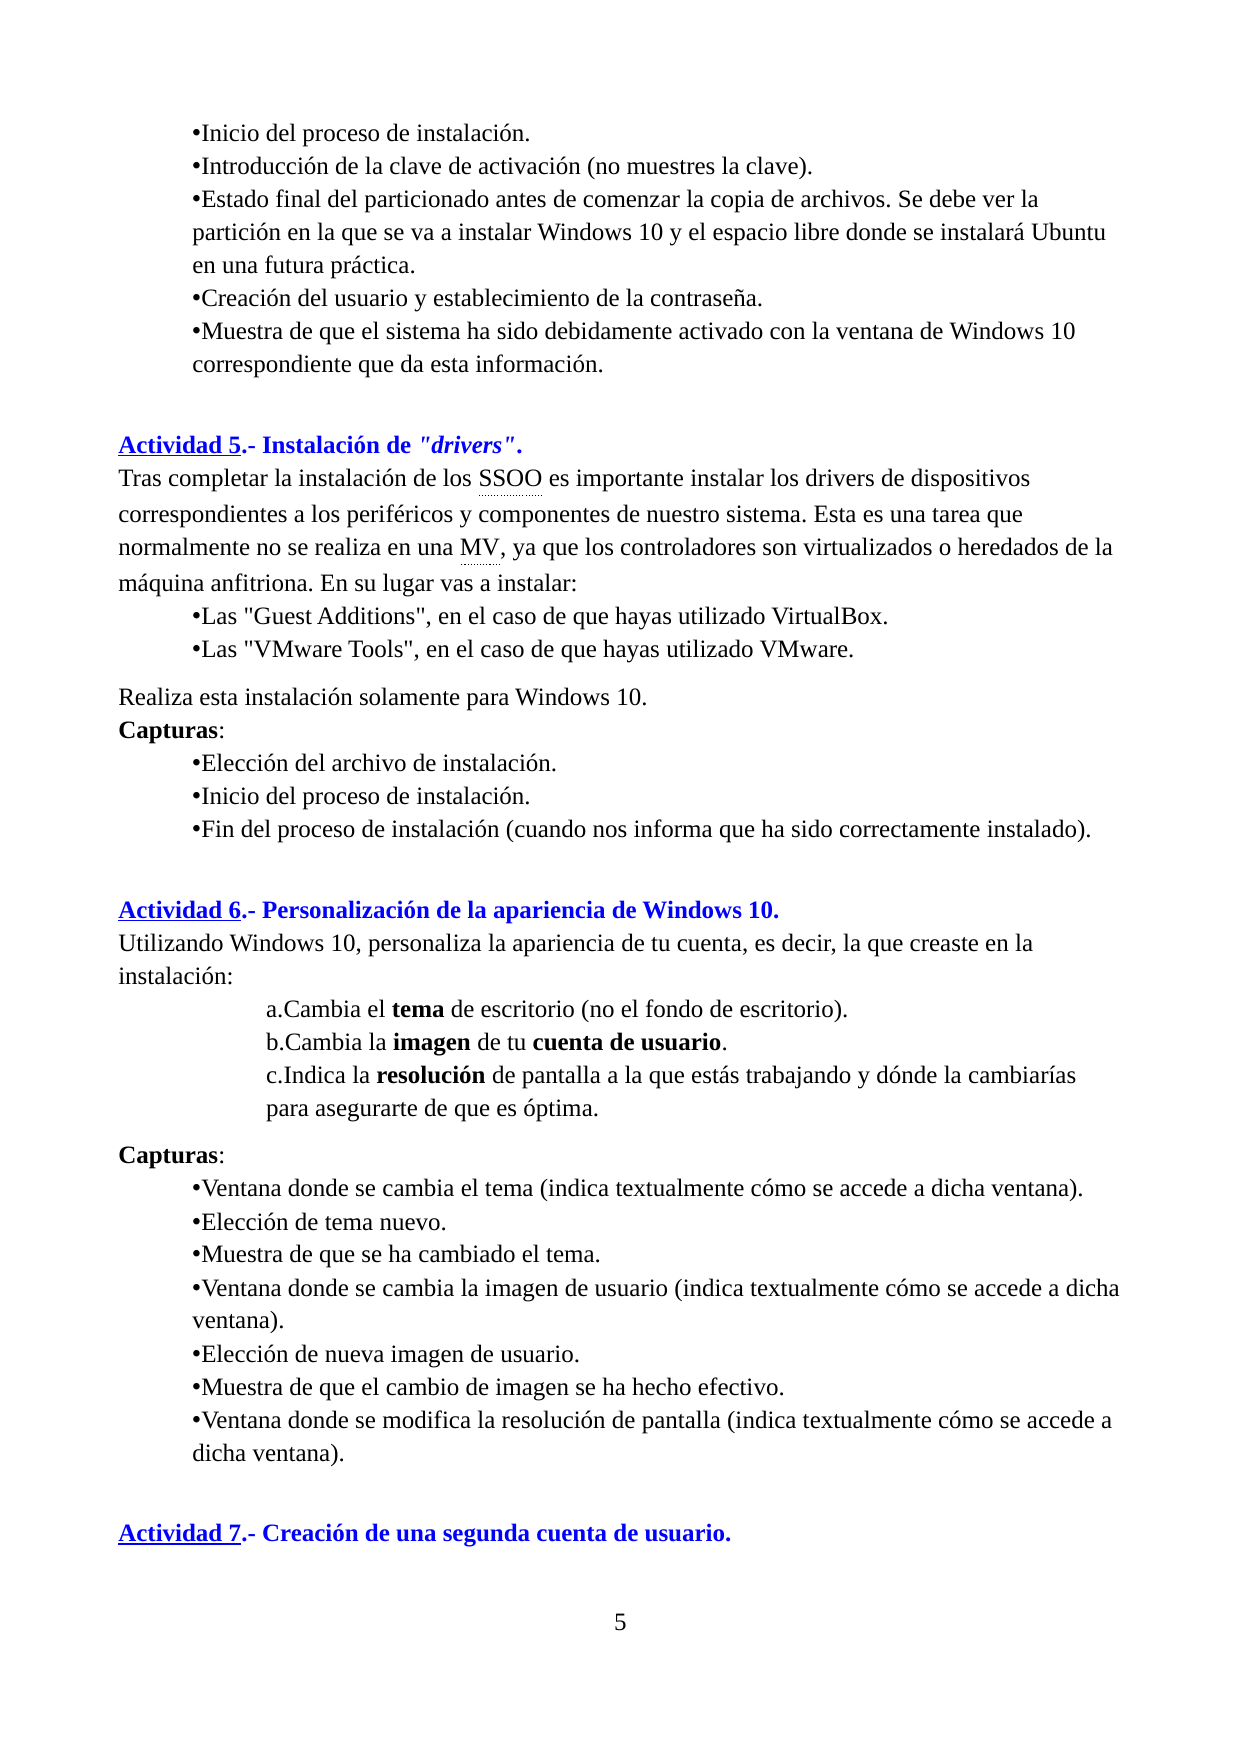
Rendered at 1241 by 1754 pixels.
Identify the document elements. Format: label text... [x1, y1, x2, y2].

text Capturas: [118, 715, 1122, 744]
list Elección de tema nuevo. [118, 1207, 1122, 1235]
list Ventana donde se cambia la imagen de usuario (indica textualmente cómo se accede a dicha ventana). [118, 1273, 1122, 1334]
list Estado final del particionado antes de comenzar la copia de archivos. Se debe ver la partición en la que se va a instalar Windows 10 y el espacio libre donde se instalará Ubuntu en una futura práctica. [118, 184, 1122, 279]
list Creación del usuario y establecimiento de la contraseña. [118, 283, 1122, 312]
list Cambia el tema de escritorio (no el fondo de escritorio). [118, 994, 1122, 1023]
text Actividad 6.- Personalización de la apariencia de Windows 10. [118, 862, 1122, 923]
list Muestra de que el sistema ha sido debidamente activado con la ventana de Windows 10 correspondiente que da esta información. [118, 316, 1122, 378]
list Fin del proceso de instalación (cuando nos informa que ha sido correctamente instalado). [118, 814, 1122, 843]
list Inicio del proceso de instalación. [118, 118, 1122, 147]
text Actividad 5.- Instalación de "drivers". [118, 397, 1122, 459]
text Capturas: [118, 1141, 1122, 1169]
text Actividad 7.- Creación de una segunda cuenta de usuario. [118, 1485, 1122, 1547]
list Muestra de que el cambio de imagen se ha hecho efectivo. [118, 1372, 1122, 1400]
list Las "Guest Additions", en el caso de que hayas utilizado VirtualBox. [118, 601, 1122, 630]
list Ventana donde se cambia el tema (indica textualmente cómo se accede a dicha ventana). [118, 1173, 1122, 1202]
text Tras completar la instalación de los SSOO es importante instalar los drivers de dispositivos correspondientes a los periféricos y componentes de nuestro sistema. Esta es una tarea que normalmente no se realiza en una MV, ya que los controladores son virtualizados o heredados de la máquina anfitriona. En su lugar vas a instalar: [118, 463, 1122, 597]
list Elección de nueva imagen de usuario. [118, 1339, 1122, 1367]
list Cambia la imagen de tu cuenta de usuario. [118, 1027, 1122, 1056]
list Ventana donde se modifica la resolución de pantalla (indica textualmente cómo se accede a dicha ventana). [118, 1405, 1122, 1466]
list Inicio del proceso de instalación. [118, 781, 1122, 810]
list Indica la resolución de pantalla a la que estás trabajando y dónde la cambiarías para asegurarte de que es óptima. [118, 1060, 1122, 1122]
list Introducción de la clave de activación (no muestres la clave). [118, 151, 1122, 180]
text Utilizando Windows 10, personaliza la apariencia de tu cuenta, es decir, la que creaste en la instalación: [118, 928, 1122, 989]
list Elección del archivo de instalación. [118, 748, 1122, 777]
text Realiza esta instalación solamente para Windows 10. [118, 682, 1122, 711]
list Muestra de que se ha cambiado el tema. [118, 1239, 1122, 1268]
list Las "VMware Tools", en el caso de que hayas utilizado VMware. [118, 634, 1122, 663]
